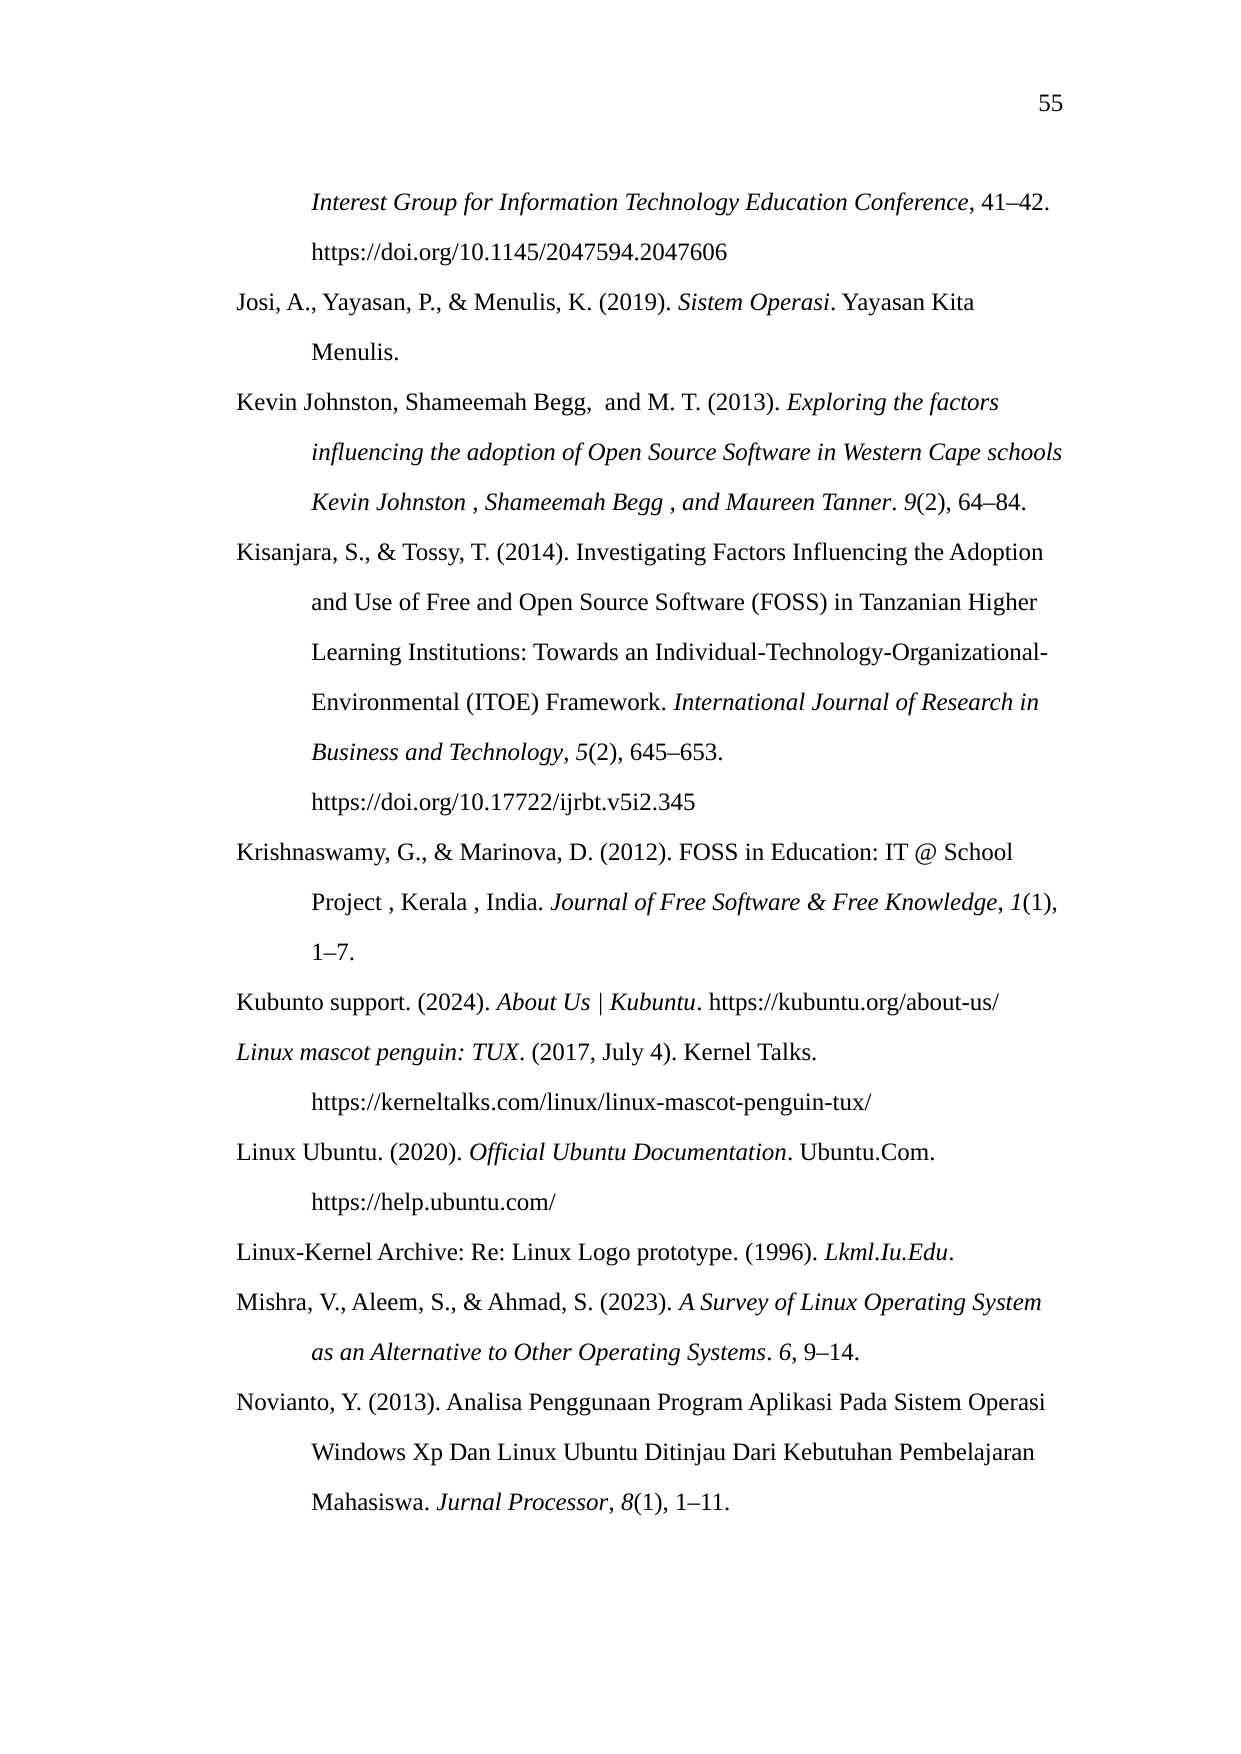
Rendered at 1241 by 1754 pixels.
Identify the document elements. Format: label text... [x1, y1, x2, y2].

text Kisanjara, S., & Tossy, T. (2014). Investigating Factors Influencing the Adoption and Use of Free and Open Source Software (FOSS) in Tanzanian Higher Learning Institutions: Towards an Individual-Technology-Organizational-Environmental (ITOE) Framework. International Journal of Research in Business and Technology, 5(2), 645–653. https://doi.org/10.17722/ijrbt.v5i2.345 [236, 515, 1063, 815]
text Josi, A., Yayasan, P., & Menulis, K. (2019). Sistem Operasi. Yayasan Kita Menulis. [236, 265, 1063, 365]
text Novianto, Y. (2013). Analisa Penggunaan Program Aplikasi Pada Sistem Operasi Windows Xp Dan Linux Ubuntu Ditinjau Dari Kebutuhan Pembelajaran Mahasiswa. Jurnal Processor, 8(1), 1–11. [236, 1365, 1063, 1515]
text Linux Ubuntu. (2020). Official Ubuntu Documentation. Ubuntu.Com. https://help.ubuntu.com/ [236, 1115, 1063, 1215]
text Kevin Johnston, Shameemah Begg, and M. T. (2013). Exploring the factors influencing the adoption of Open Source Software in Western Cape schools Kevin Johnston , Shameemah Begg , and Maureen Tanner. 9(2), 64–84. [236, 365, 1063, 515]
text Kubunto support. (2024). About Us | Kubuntu. https://kubuntu.org/about-us/ [236, 965, 1063, 1015]
text Linux-Kernel Archive: Re: Linux Logo prototype. (1996). Lkml.Iu.Edu. [236, 1215, 1063, 1265]
text Interest Group for Information Technology Education Conference, 41–42. https://doi.org/10.1145/2047594.2047606 [236, 165, 1063, 265]
text Linux mascot penguin: TUX. (2017, July 4). Kernel Talks. https://kerneltalks.com/linux/linux-mascot-penguin-tux/ [236, 1015, 1063, 1115]
text Krishnaswamy, G., & Marinova, D. (2012). FOSS in Education: IT @ School Project , Kerala , India. Journal of Free Software & Free Knowledge, 1(1), 1–7. [236, 815, 1063, 965]
text Mishra, V., Aleem, S., & Ahmad, S. (2023). A Survey of Linux Operating System as an Alternative to Other Operating Systems. 6, 9–14. [236, 1265, 1063, 1365]
